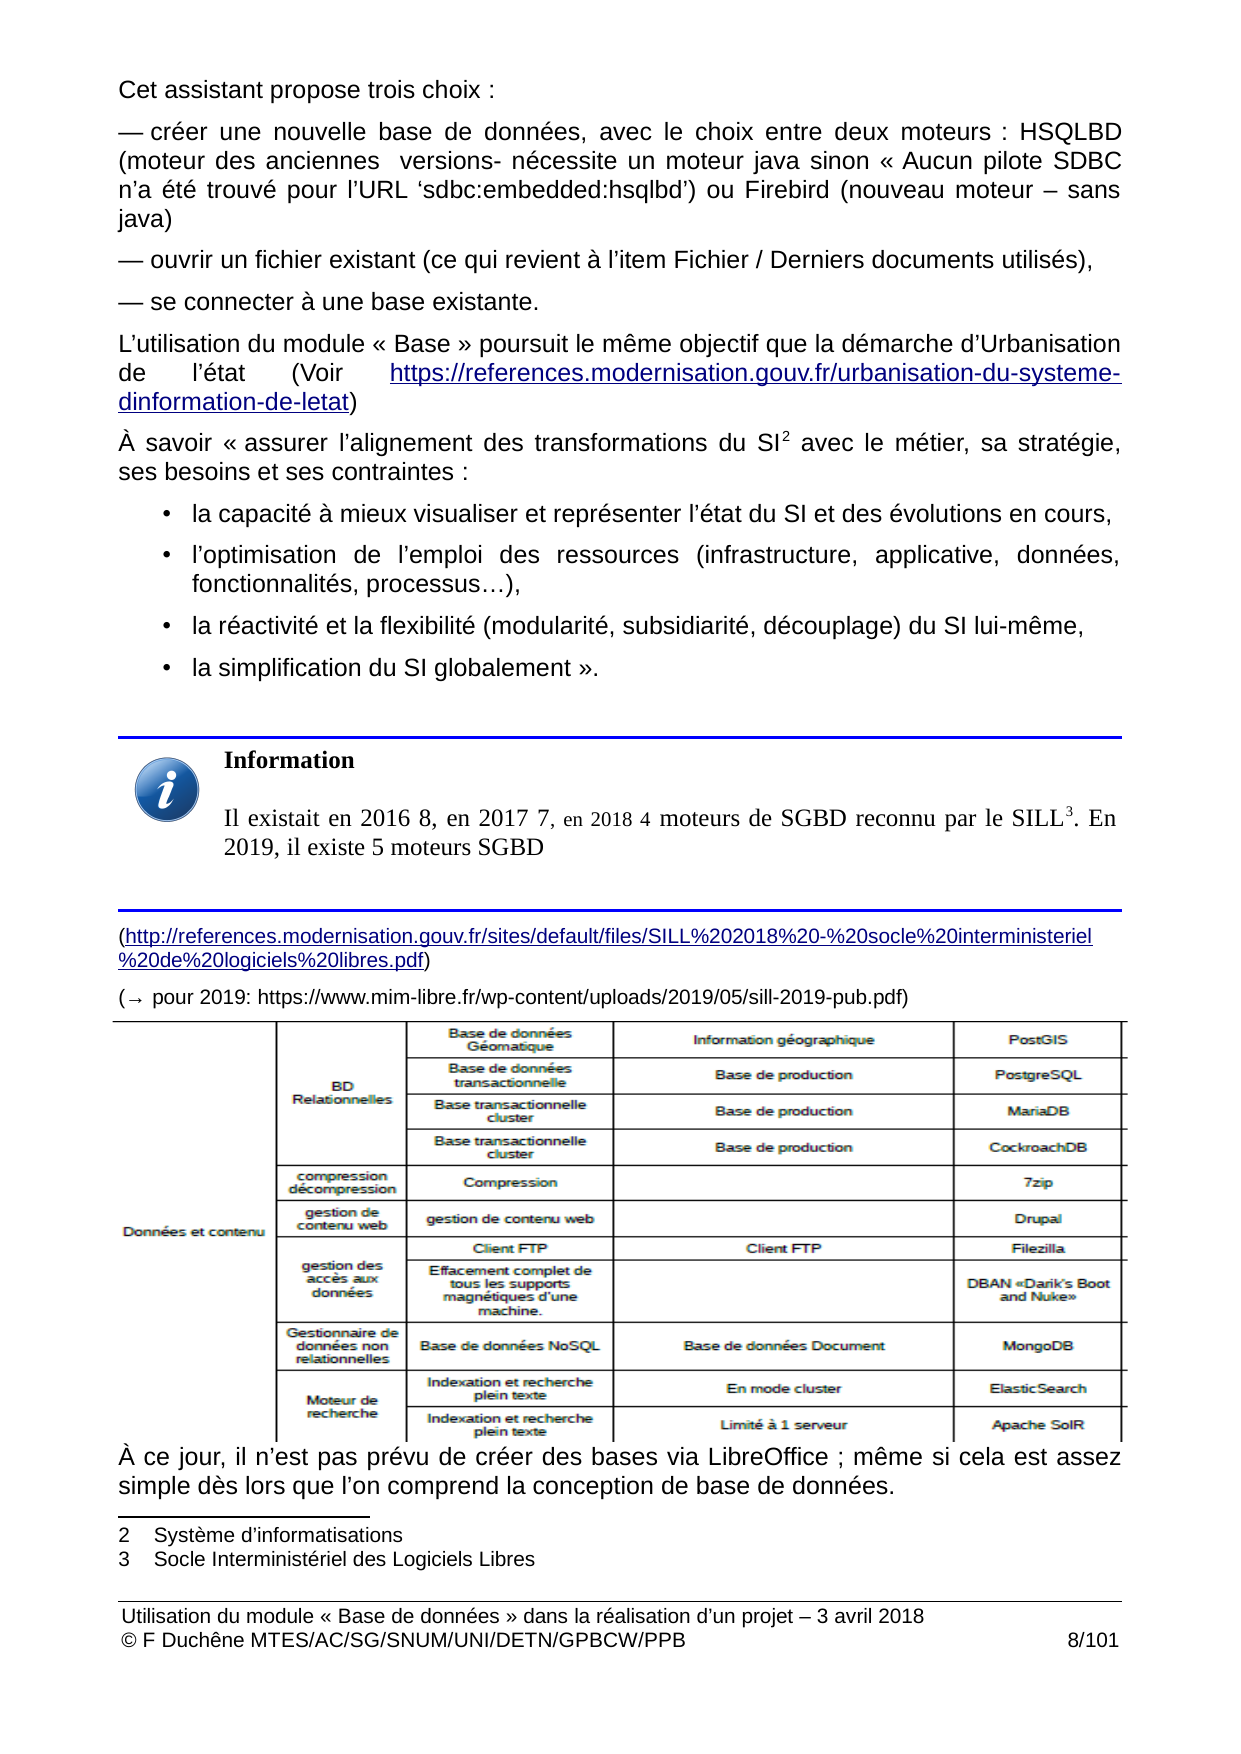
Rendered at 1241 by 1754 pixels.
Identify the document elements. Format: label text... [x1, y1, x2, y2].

picture [123, 745, 213, 835]
list l’optimisation de l’emploi des ressources (infrastructure, applicative, données, fonctionnalités, processus…), [162, 540, 1122, 598]
text L’utilisation du module « Base » poursuit le même objectif que la démarche d’Urbanisation de l’état (Voir https://references.modernisation.gouv.fr/urbanisation-du-systeme-dinformation-de-letat) [118, 328, 1122, 416]
text — se connecter à une base existante. [118, 287, 1122, 316]
table_header [118, 739, 218, 908]
text — ouvrir un fichier existant (ce qui revient à l’item Fichier / Derniers documents utilisés), [118, 245, 1122, 274]
text Cet assistant propose trois choix : [118, 75, 1122, 104]
text (http://references.modernisation.gouv.fr/sites/default/files/SILL%202018%20-%20socle%20interministeriel%20de%20logiciels%20libres.pdf) [118, 924, 1122, 972]
list la simplification du SI globalement ». [162, 652, 1122, 682]
text À savoir « assurer l’alignement des transformations du SI avec le métier, sa stratégie, ses besoins et ses contraintes : [118, 428, 1122, 486]
text (→ pour 2019: https://www.mim-libre.fr/wp-content/uploads/2019/05/sill-2019-pub.pdf) [118, 984, 1122, 1009]
list la capacité à mieux visualiser et représenter l’état du SI et des évolutions en cours, [162, 499, 1122, 528]
text — créer une nouvelle base de données, avec le choix entre deux moteurs : HSQLBD (moteur des anciennes versions- nécessite un moteur java sinon « Aucun pilote SDBC n’a été trouvé pour l’URL ‘sdbc:embedded:hsqlbd’) ou Firebird (nouveau moteur – sans java) [118, 117, 1122, 233]
text Système d’informatisations [118, 1523, 1122, 1547]
table_header Information Il existait en 2016 8, en 2017 7, en 2018 4 moteurs de SGBD reconnu par le SILL. En 2019, il existe 5 moteurs SGBD [218, 739, 1122, 908]
text À ce jour, il n’est pas prévu de créer des bases via LibreOffice ; même si cela est assez simple dès lors que l’on comprend la conception de base de données. [118, 1442, 1122, 1500]
list la réactivité et la flexibilité (modularité, subsidiarité, découplage) du SI lui-même, [162, 611, 1122, 640]
